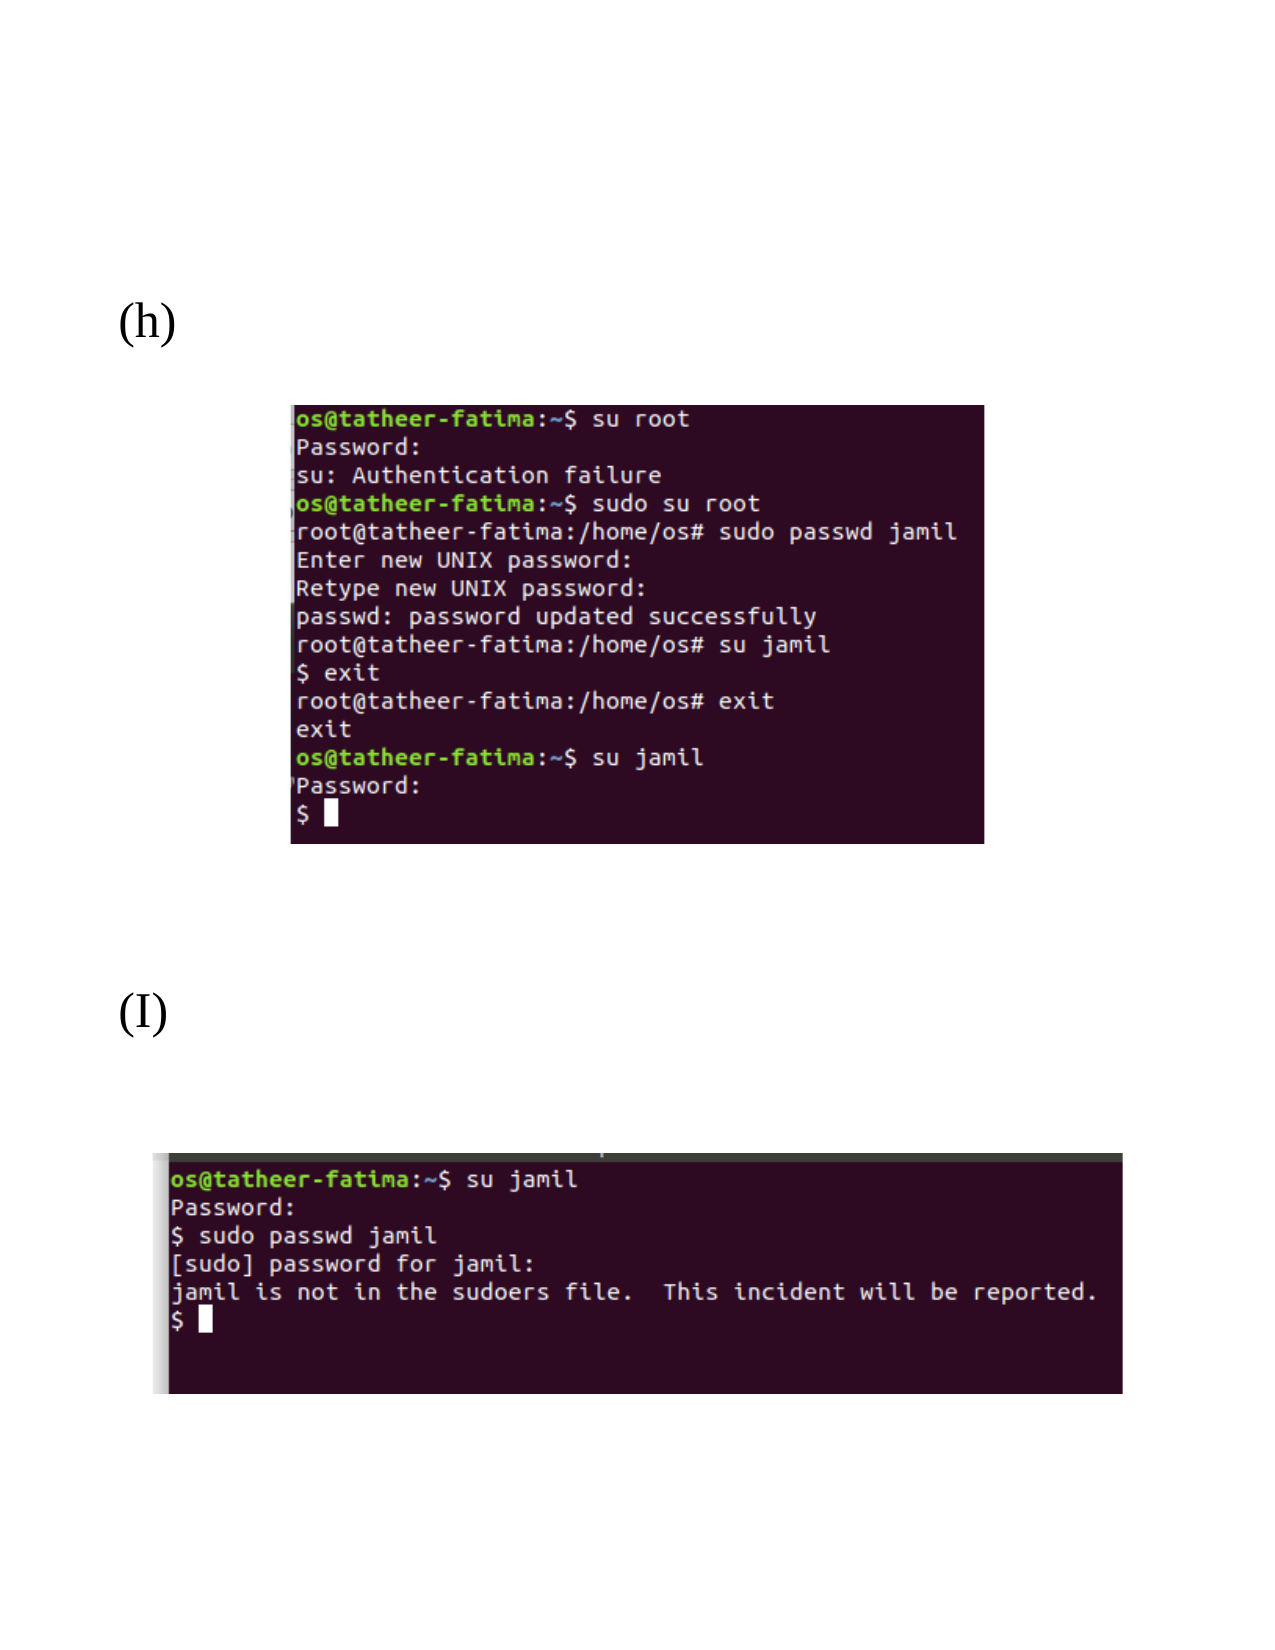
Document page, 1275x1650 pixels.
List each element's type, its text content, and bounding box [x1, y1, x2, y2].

picture [152, 1153, 1123, 1394]
text (I) [118, 981, 1157, 1038]
picture [290, 405, 985, 844]
text (h) [118, 291, 1157, 348]
